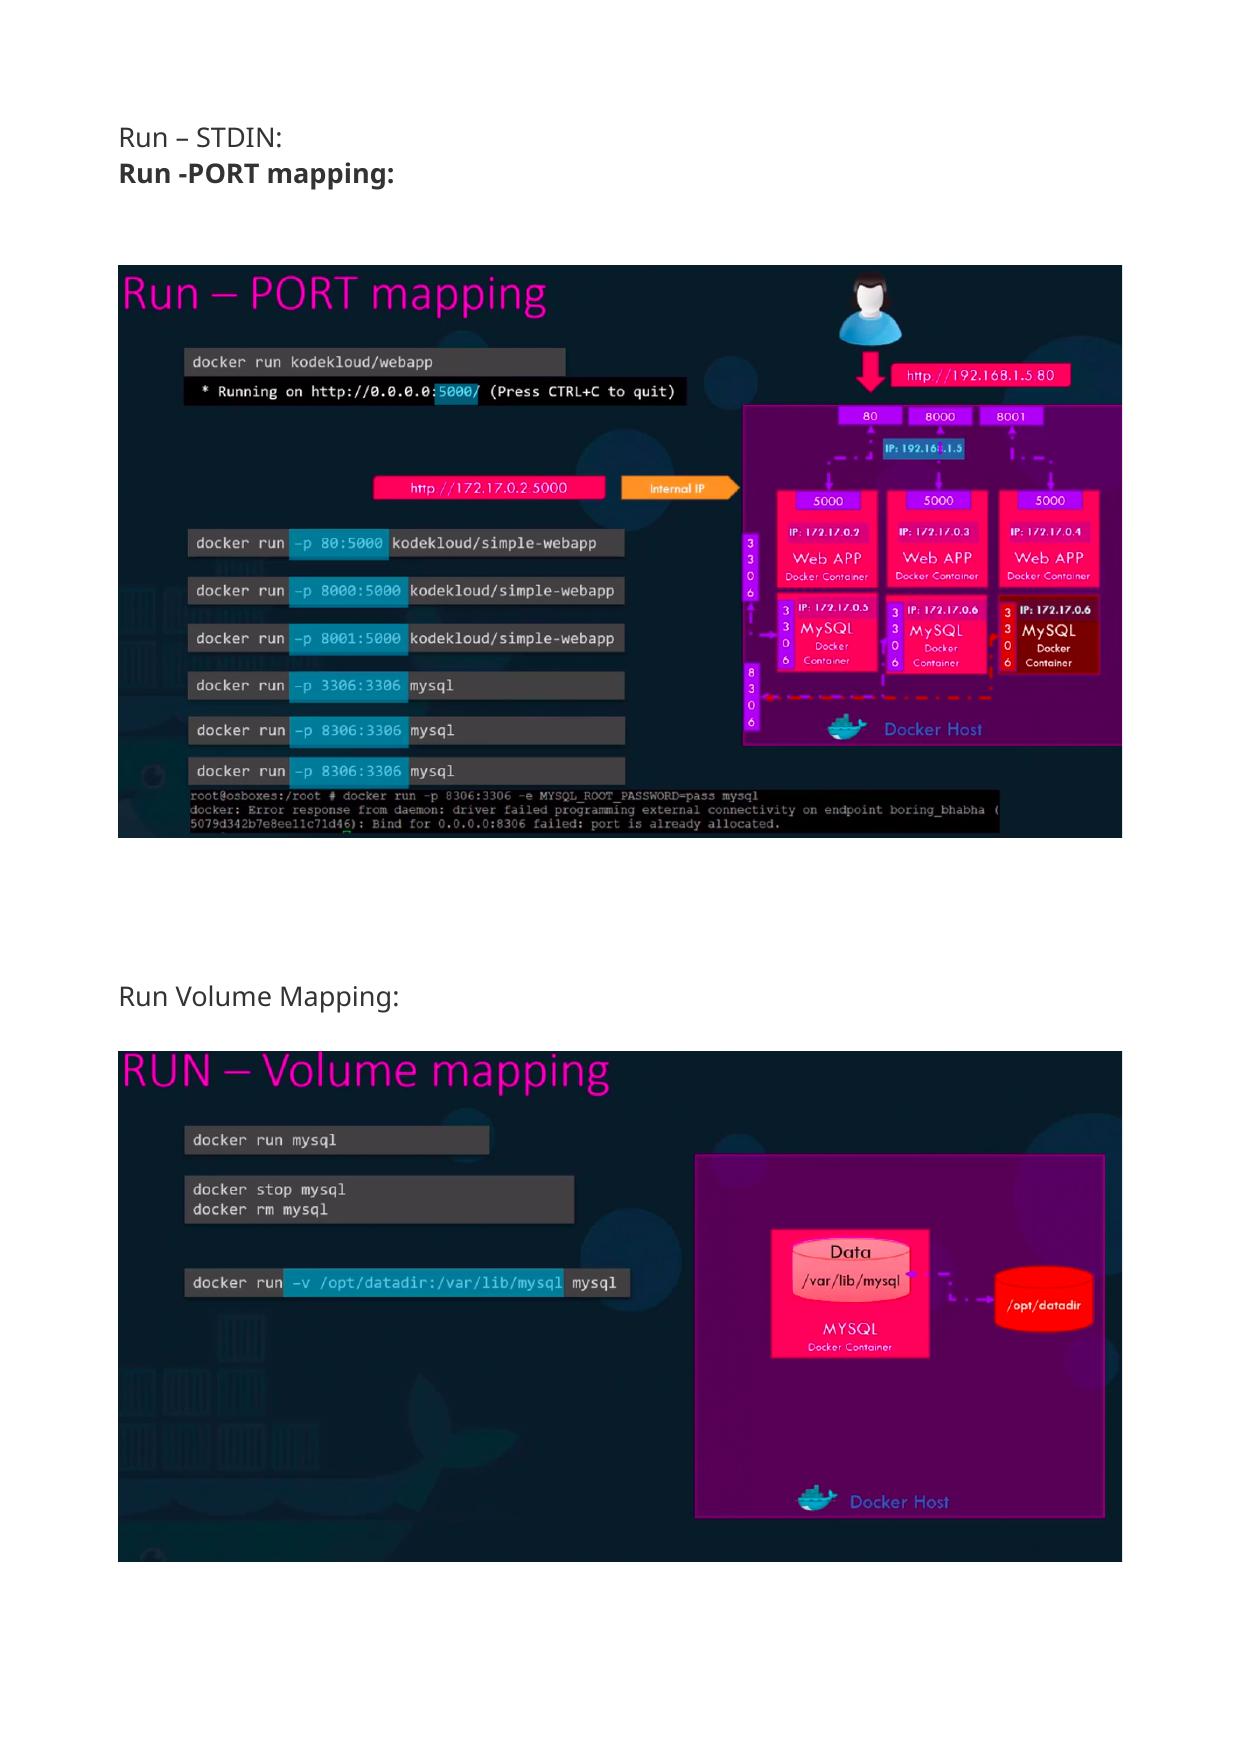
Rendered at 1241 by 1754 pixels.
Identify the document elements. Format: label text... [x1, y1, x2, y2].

text Run -PORT mapping: [118, 155, 1122, 192]
text Run Volume Mapping: [118, 977, 1122, 1014]
text Run – STDIN: [118, 118, 1122, 155]
